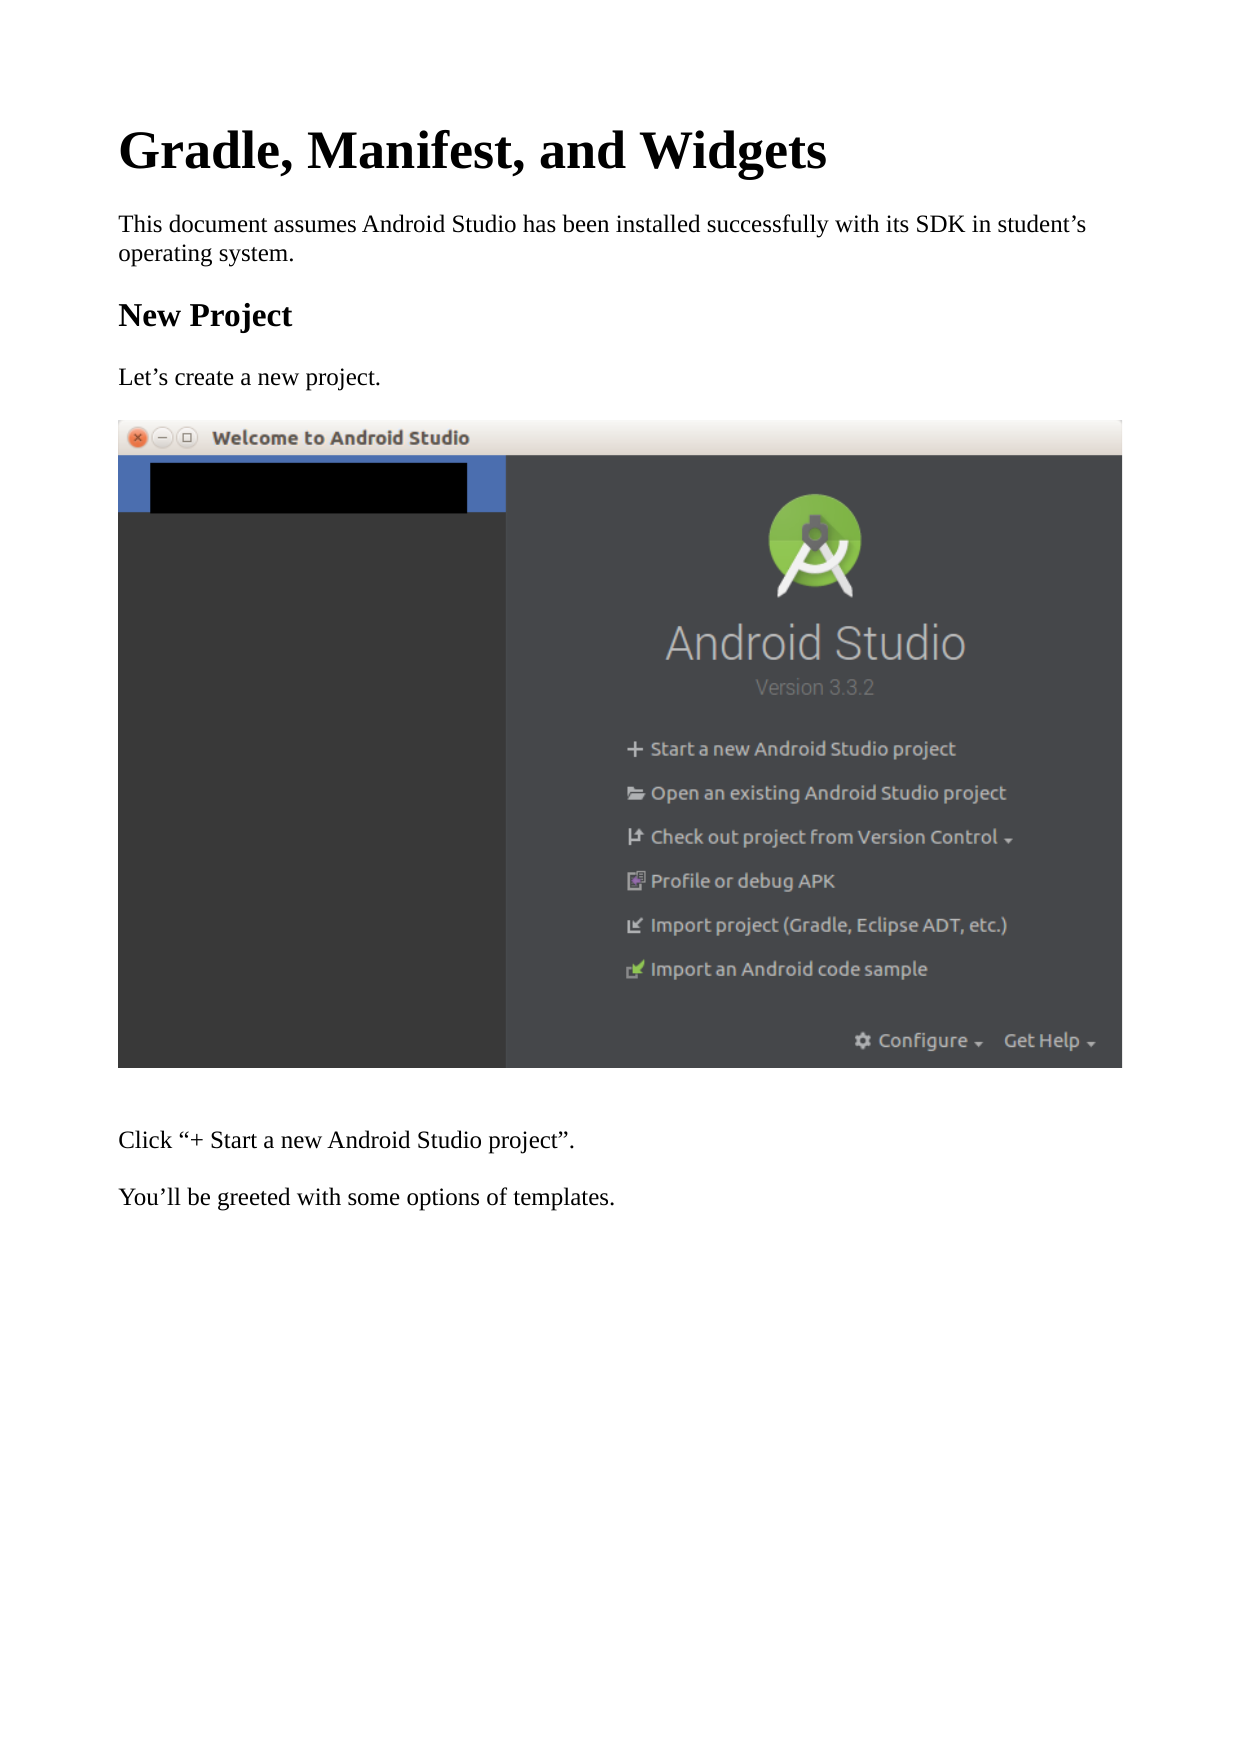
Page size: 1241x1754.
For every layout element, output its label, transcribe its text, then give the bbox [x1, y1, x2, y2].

text You’ll be greeted with some options of templates. [118, 1182, 1122, 1211]
text New Project [118, 295, 1122, 334]
picture [118, 420, 1123, 1068]
text Gradle, Manifest, and Widgets [118, 118, 1122, 180]
text Let’s create a new project. [118, 362, 1122, 391]
text This document assumes Android Studio has been installed successfully with its SDK in student’s operating system. [118, 209, 1122, 267]
text Click “+ Start a new Android Studio project”. [118, 1125, 1122, 1153]
